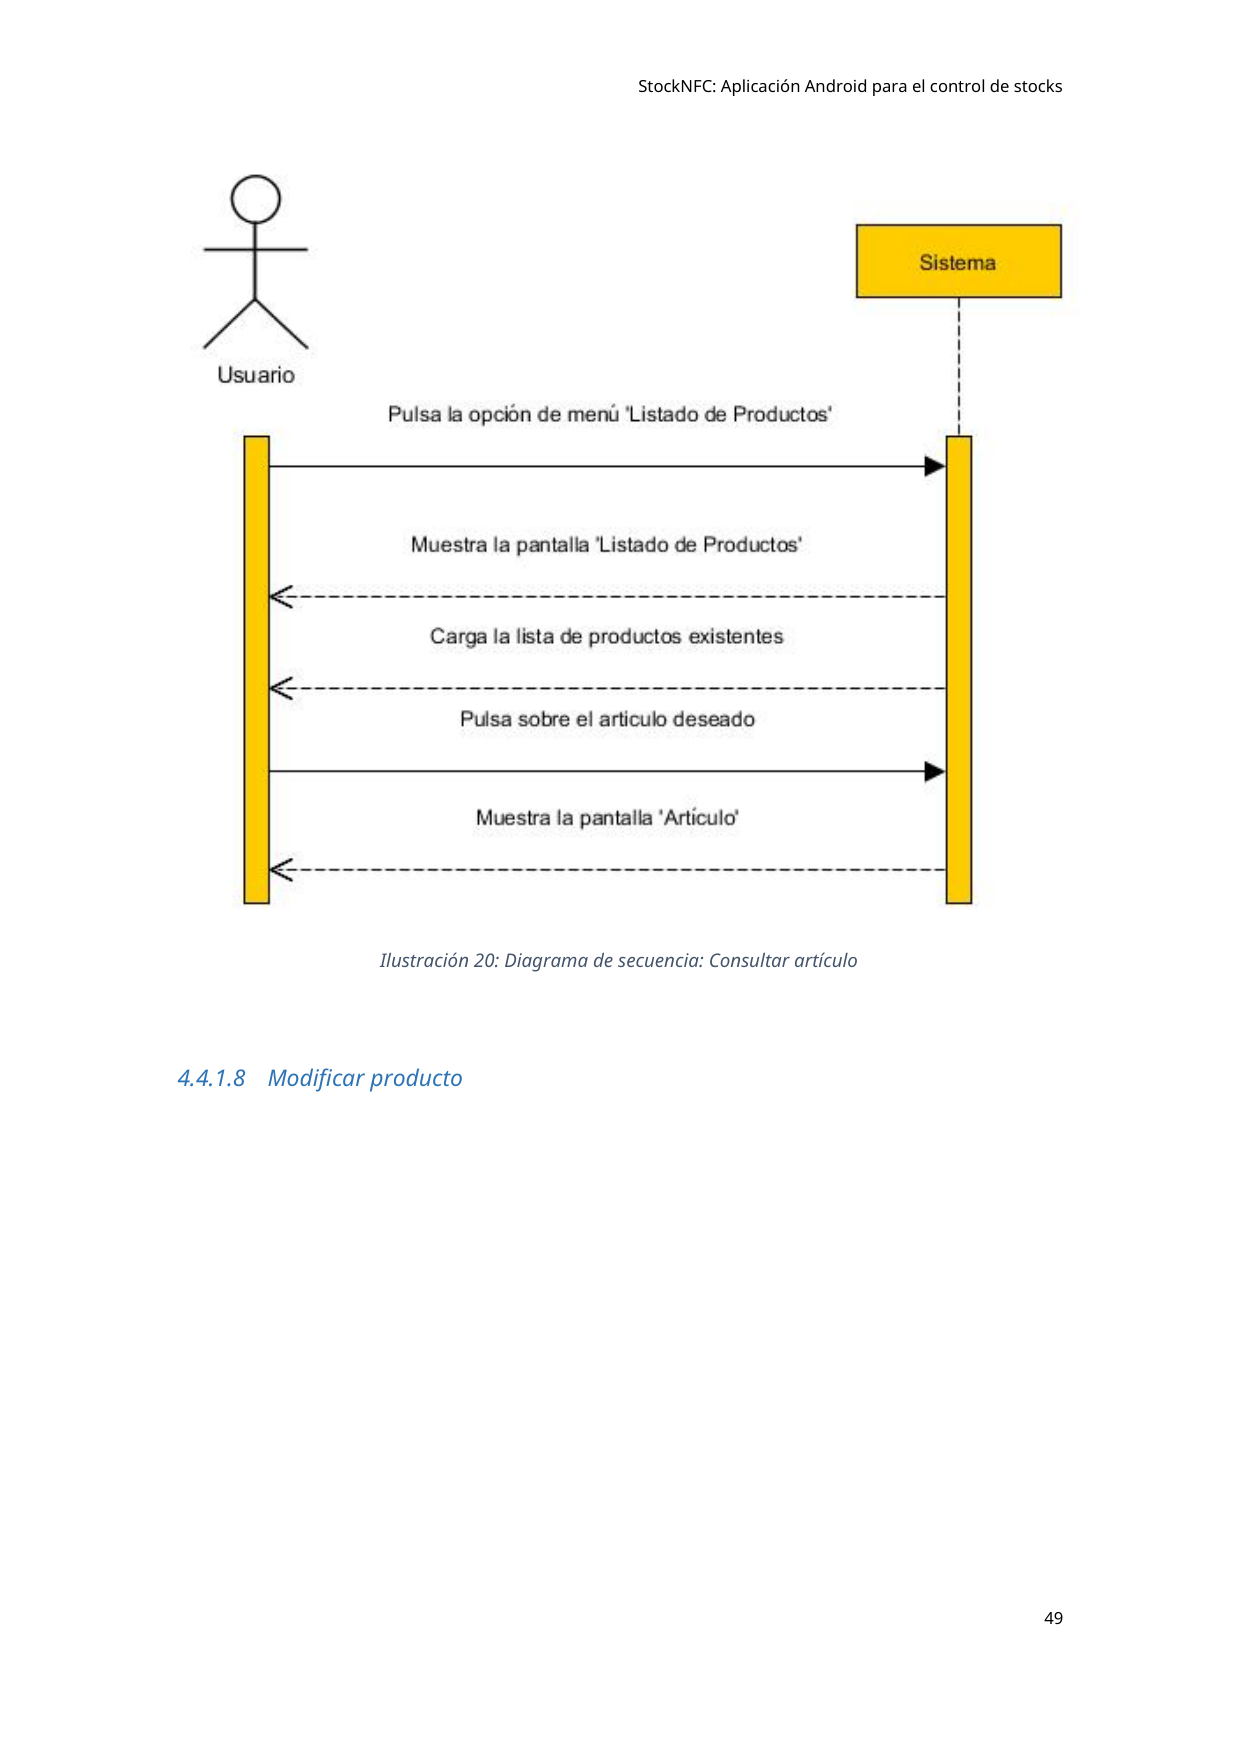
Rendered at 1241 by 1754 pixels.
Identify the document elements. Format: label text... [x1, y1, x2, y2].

text Ilustración 20: Diagrama de secuencia: Consultar artículo [177, 947, 1063, 973]
subtitle Modificar producto [177, 1062, 1063, 1093]
